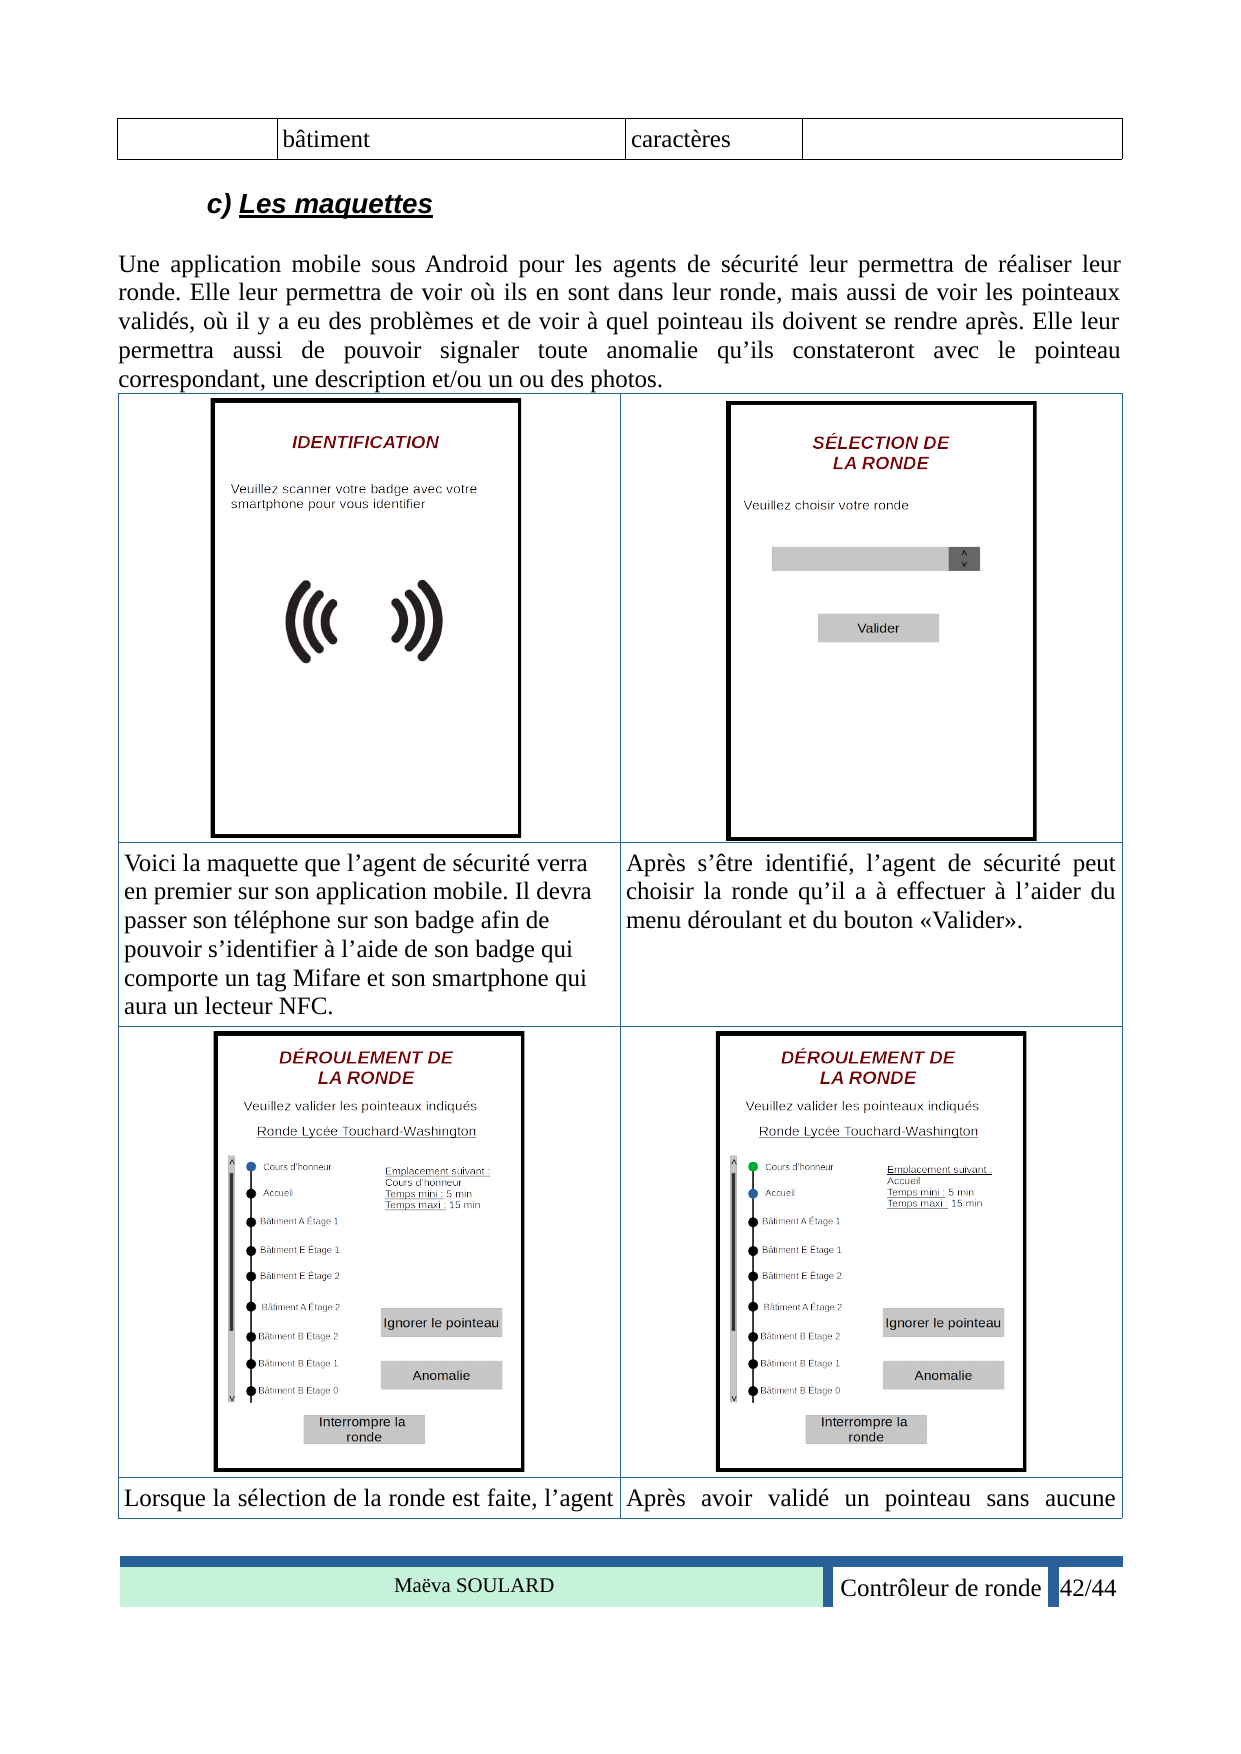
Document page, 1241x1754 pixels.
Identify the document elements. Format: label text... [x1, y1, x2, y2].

table_header [119, 394, 620, 842]
table_cell Lorsque la sélection de la ronde est faite, l’agent [119, 1478, 620, 1518]
table_cell [118, 119, 277, 158]
table_cell [621, 1027, 1122, 1477]
picture [726, 401, 1037, 841]
table_header [621, 394, 1122, 842]
table_cell bâtiment [278, 119, 625, 158]
table_cell [803, 119, 1122, 158]
table_cell Après avoir validé un pointeau sans aucune [621, 1478, 1122, 1518]
table_cell Après s’être identifié, l’agent de sécurité peut choisir la ronde qu’il a à effectuer à l’aider du menu déroulant et du bouton «Valider». [621, 843, 1122, 1026]
subtitle Les maquettes [118, 187, 1122, 219]
table_cell caractères [626, 119, 802, 158]
picture [210, 398, 522, 838]
table_cell Voici la maquette que l’agent de sécurité verra en premier sur son application mobile. Il devra passer son téléphone sur son badge afin de pouvoir s’identifier à l’aide de son badge qui comporte un tag Mifare et son smartphone qui aura un lecteur NFC. [119, 843, 620, 1026]
text Une application mobile sous Android pour les agents de sécurité leur permettra de réaliser leur ronde. Elle leur permettra de voir où ils en sont dans leur ronde, mais aussi de voir les pointeaux validés, où il y a eu des problèmes et de voir à quel pointeau ils doivent se rendre après. Elle leur permettra aussi de pouvoir signaler toute anomalie qu’ils constateront avec le pointeau correspondant, une description et/ou un ou des photos. [118, 249, 1122, 392]
picture [213, 1031, 525, 1472]
picture [715, 1031, 1027, 1472]
table_cell [119, 1027, 620, 1477]
